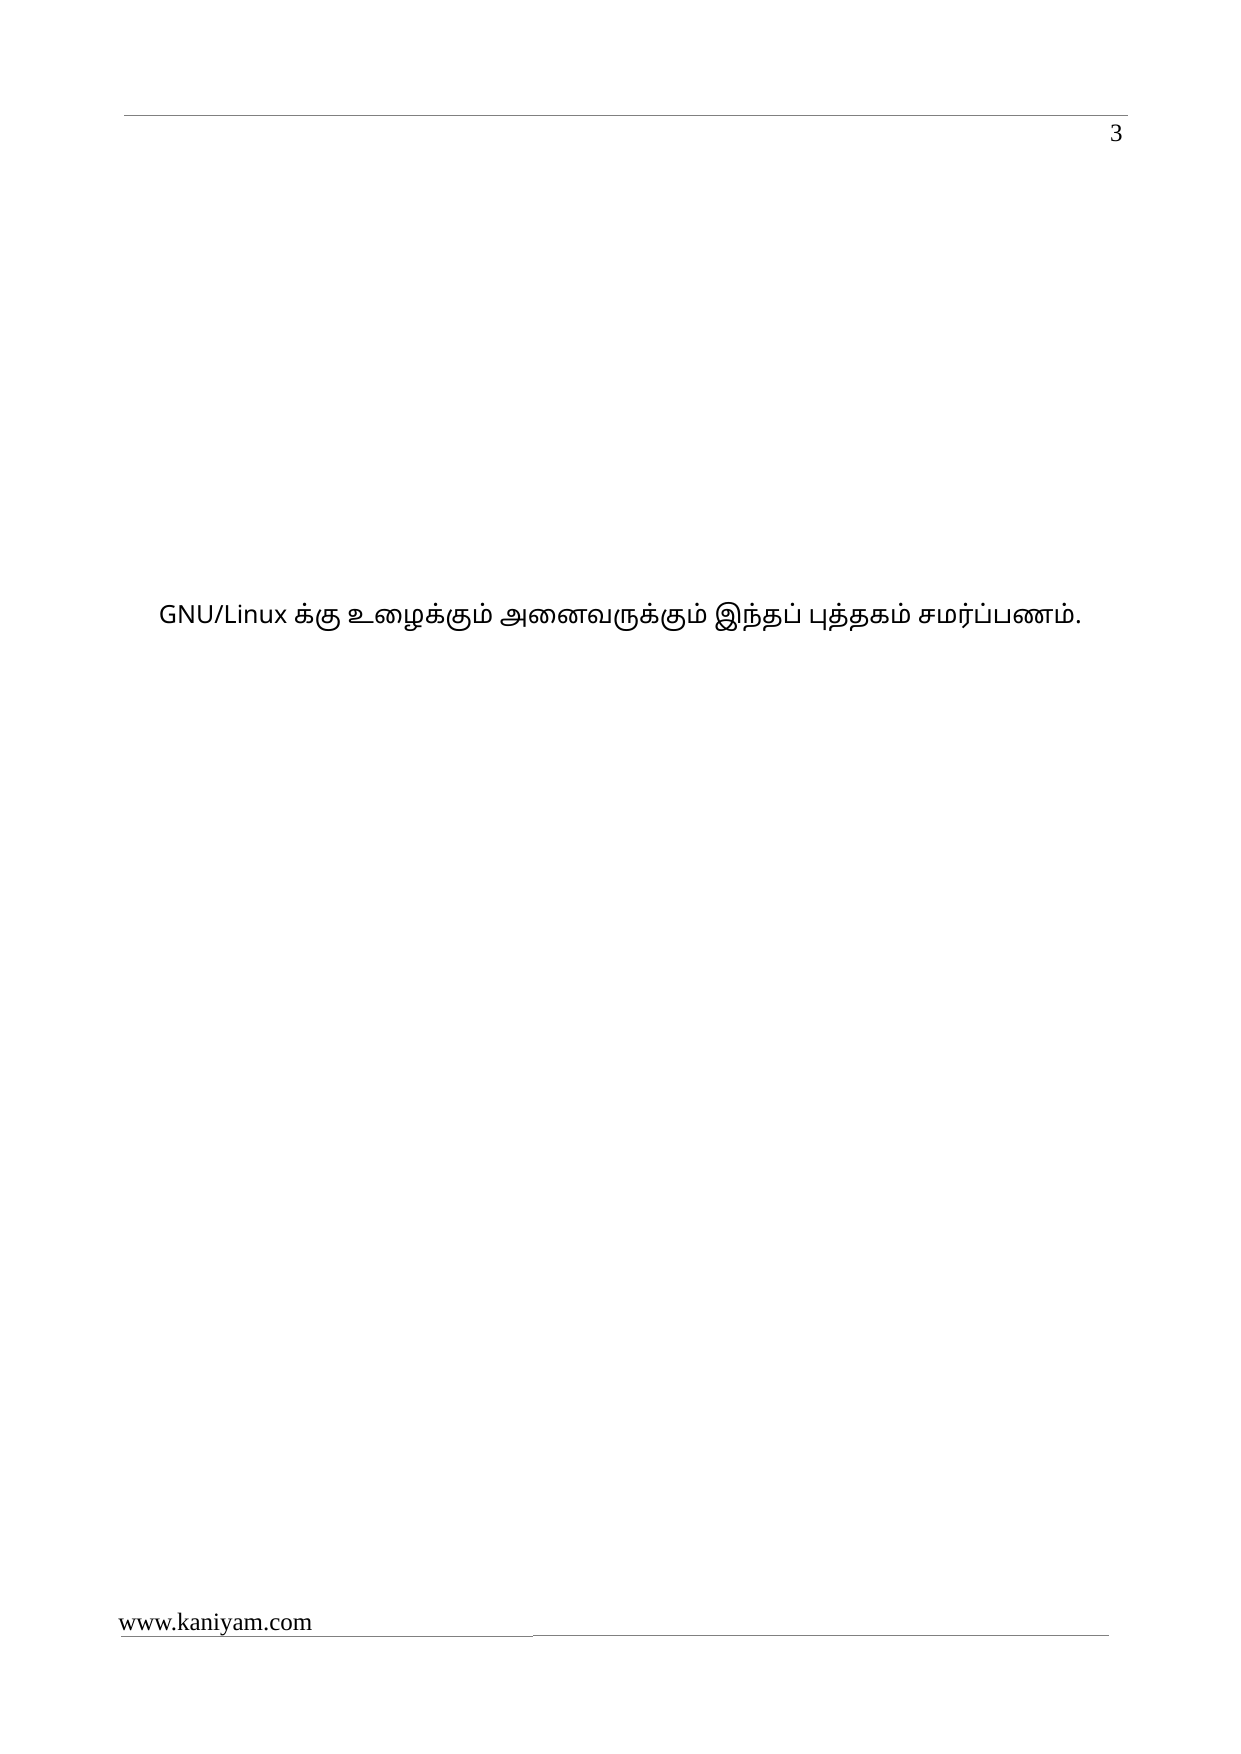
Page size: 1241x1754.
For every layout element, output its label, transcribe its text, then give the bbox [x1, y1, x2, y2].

subtitle GNU/Linux க்கு உழைக்கும் அனைவருக்கும் இந்தப் புத்தகம் சமர்ப்பணம். [118, 596, 1122, 633]
